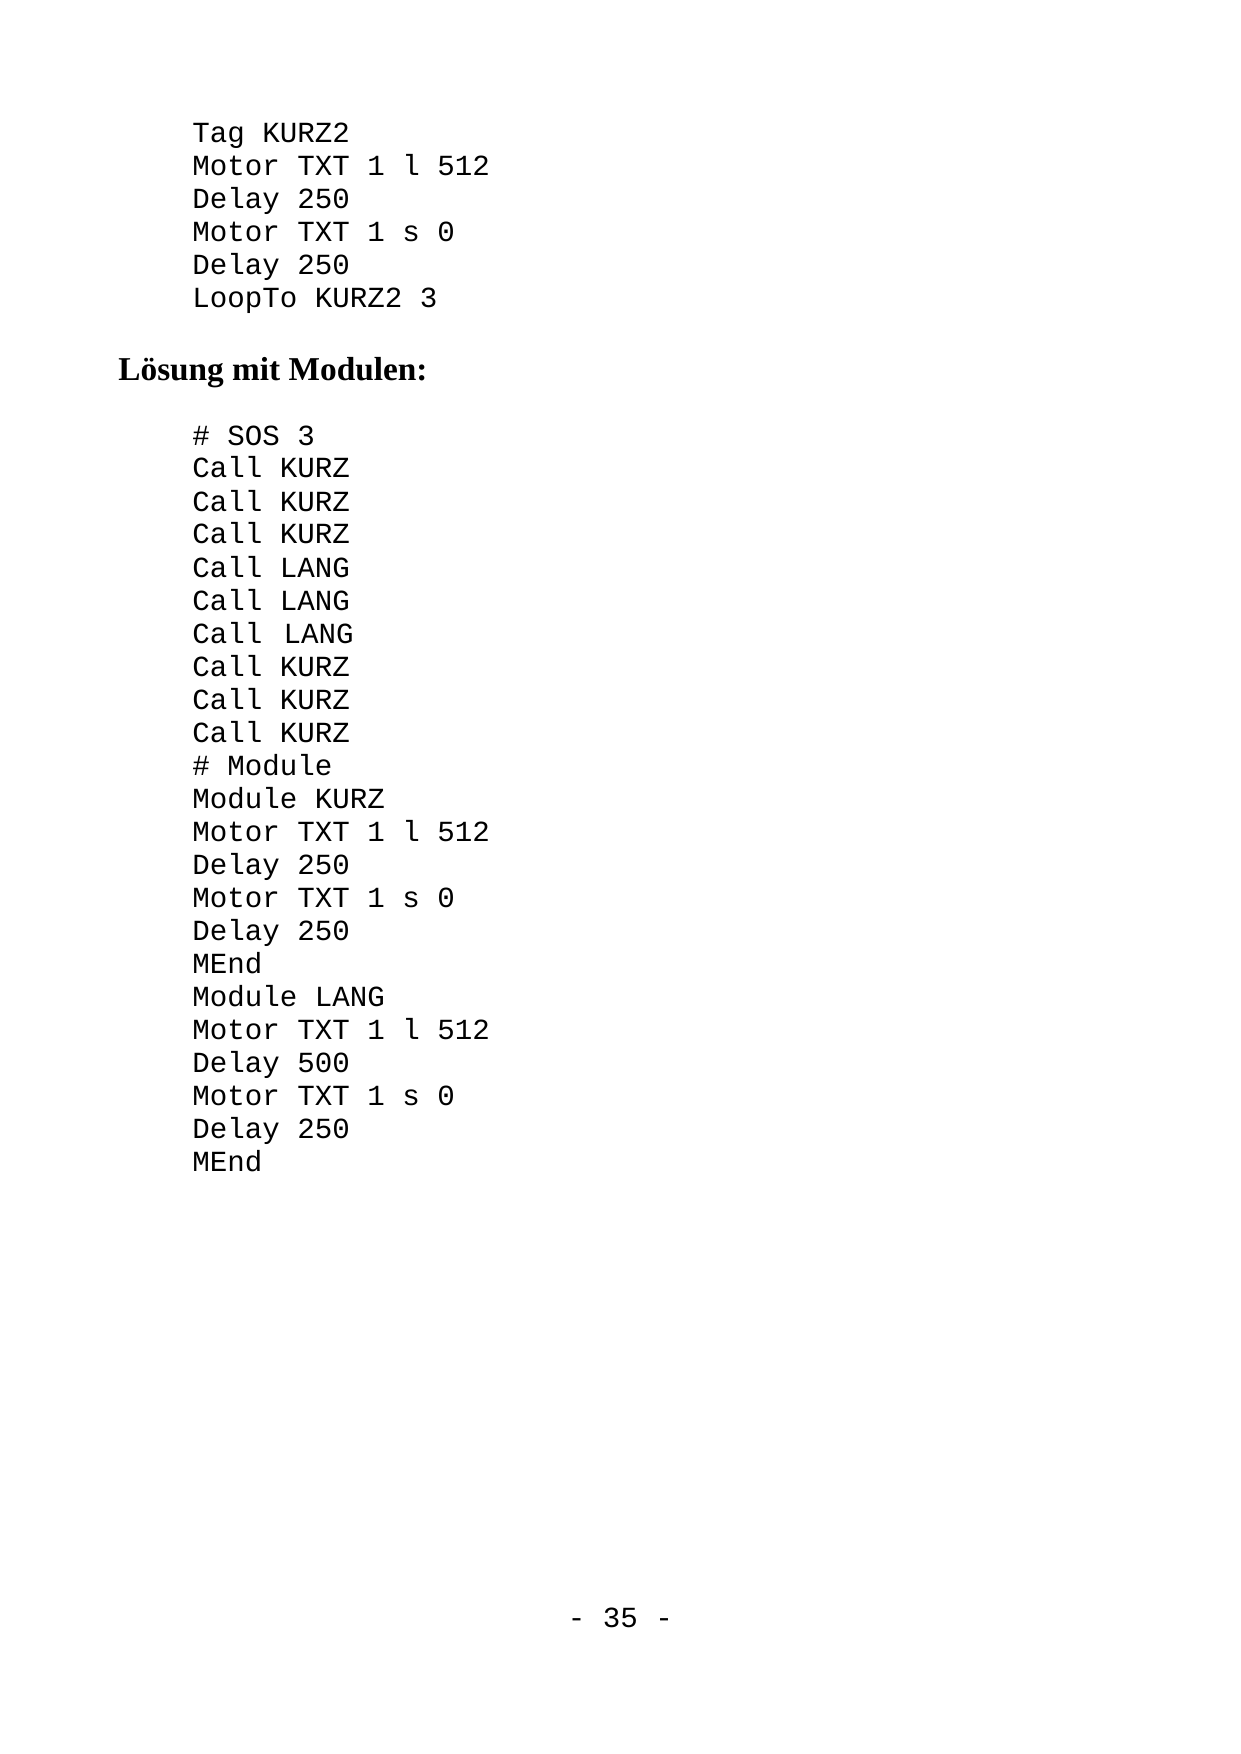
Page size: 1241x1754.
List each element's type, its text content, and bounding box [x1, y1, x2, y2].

text Delay 250 [118, 916, 1122, 949]
text Delay 250 [118, 1114, 1122, 1147]
text LoopTo KURZ2 3 [118, 283, 1122, 316]
text Motor TXT 1 l 512 [118, 151, 1122, 184]
text Delay 250 [118, 850, 1122, 883]
text Delay 250 [118, 184, 1122, 217]
text # Module [118, 751, 1122, 784]
text Delay 500 [118, 1048, 1122, 1081]
text Call KURZ [118, 454, 1122, 487]
text # SOS 3 [118, 421, 1122, 454]
text Motor TXT 1 s 0 [118, 217, 1122, 250]
text Call LANG [118, 619, 1122, 652]
text Call KURZ [118, 520, 1122, 553]
text Call LANG [118, 586, 1122, 619]
text Module LANG [118, 982, 1122, 1015]
text Call KURZ [118, 487, 1122, 520]
text Motor TXT 1 l 512 [118, 1015, 1122, 1048]
text MEnd [118, 1147, 1122, 1180]
text Call KURZ [118, 652, 1122, 685]
text Delay 250 [118, 250, 1122, 283]
text Motor TXT 1 s 0 [118, 1081, 1122, 1114]
text MEnd [118, 949, 1122, 982]
text Call LANG [118, 553, 1122, 586]
text Lösung mit Modulen: [118, 349, 1122, 388]
text Motor TXT 1 l 512 [118, 817, 1122, 850]
text Module KURZ [118, 784, 1122, 817]
text Tag KURZ2 [118, 118, 1122, 151]
text Motor TXT 1 s 0 [118, 883, 1122, 916]
text Call KURZ [118, 685, 1122, 718]
text Call KURZ [118, 718, 1122, 751]
